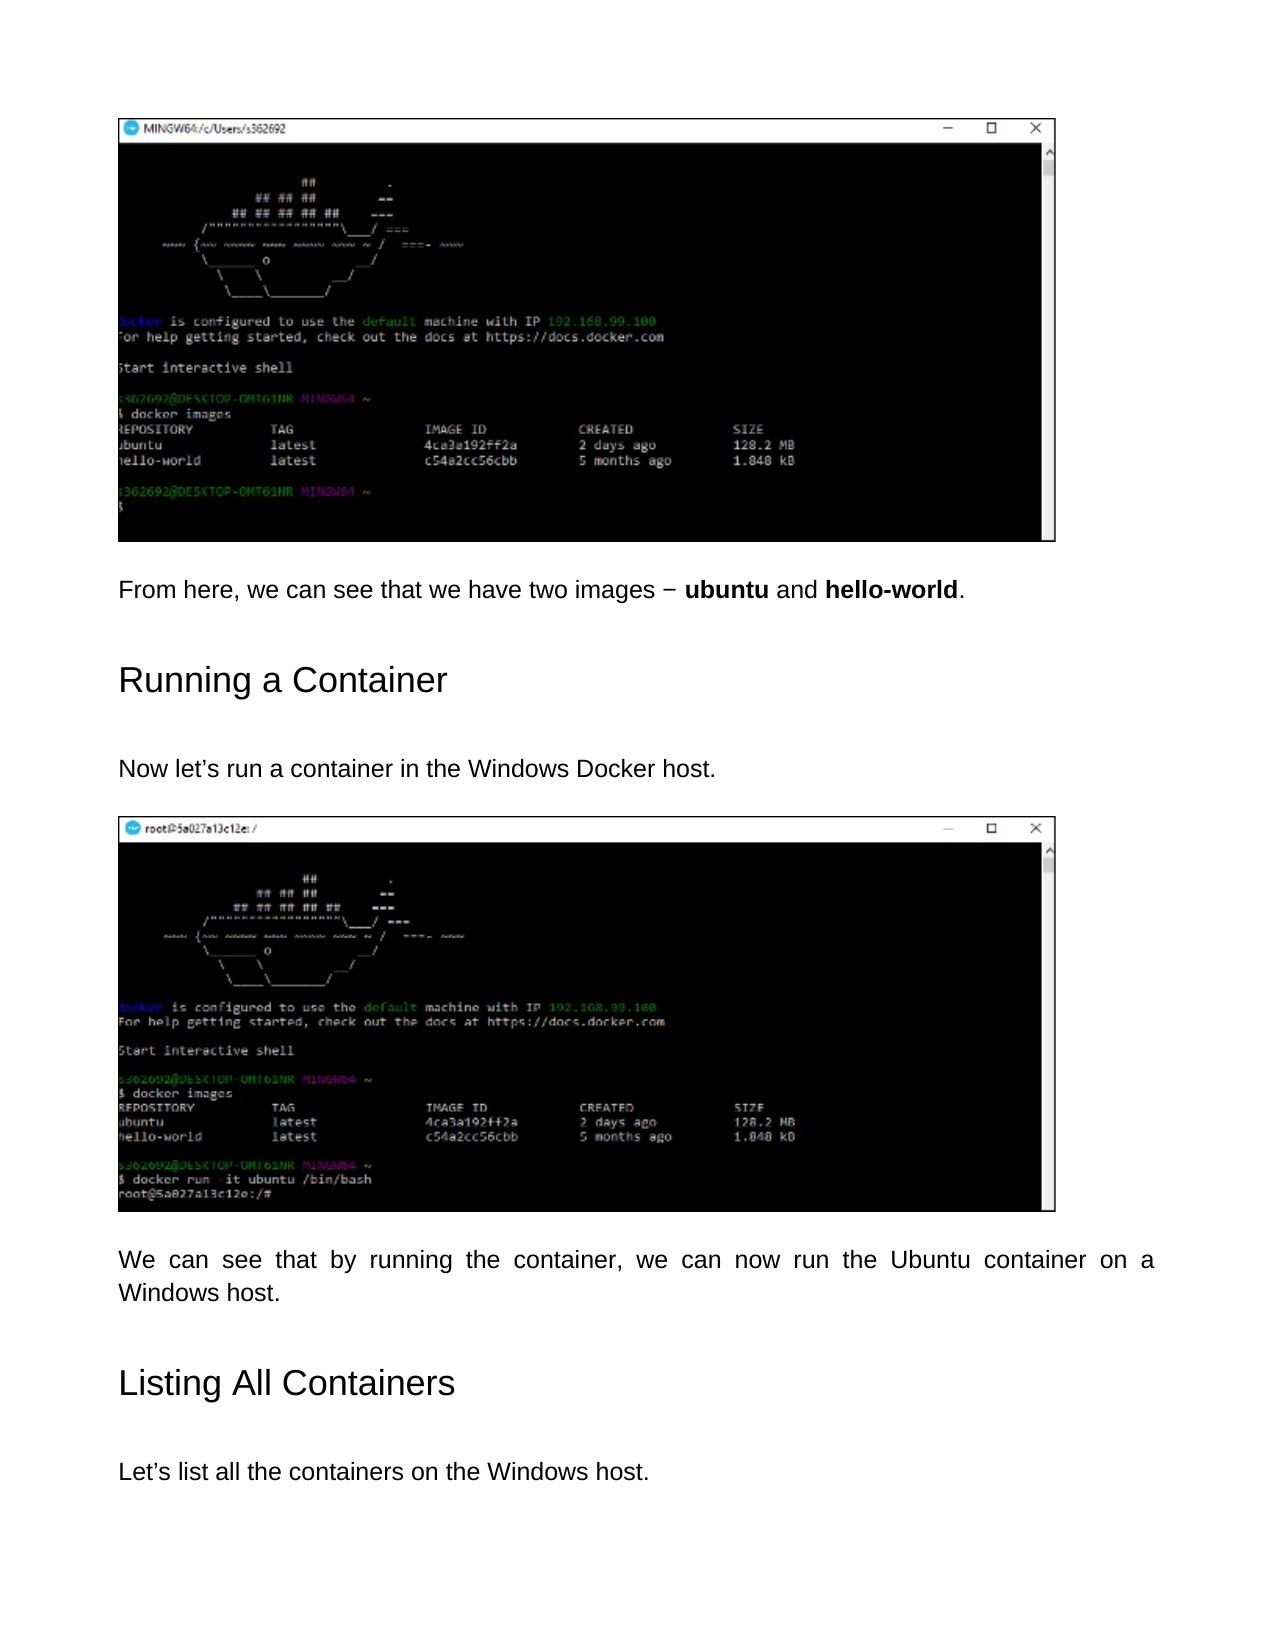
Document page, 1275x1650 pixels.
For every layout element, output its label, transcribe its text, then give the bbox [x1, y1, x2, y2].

subtitle Running a Container [118, 659, 1157, 700]
subtitle Listing All Containers [118, 1362, 1157, 1403]
picture [118, 816, 1056, 1212]
picture [118, 118, 1056, 542]
text Now let’s run a container in the Windows Docker host. [118, 754, 1157, 783]
text Let’s list all the containers on the Windows host. [118, 1457, 1157, 1486]
text From here, we can see that we have two images − ubuntu and hello-world. [118, 575, 1157, 604]
text We can see that by running the container, we can now run the Ubuntu container on a Windows host. [118, 1245, 1157, 1307]
